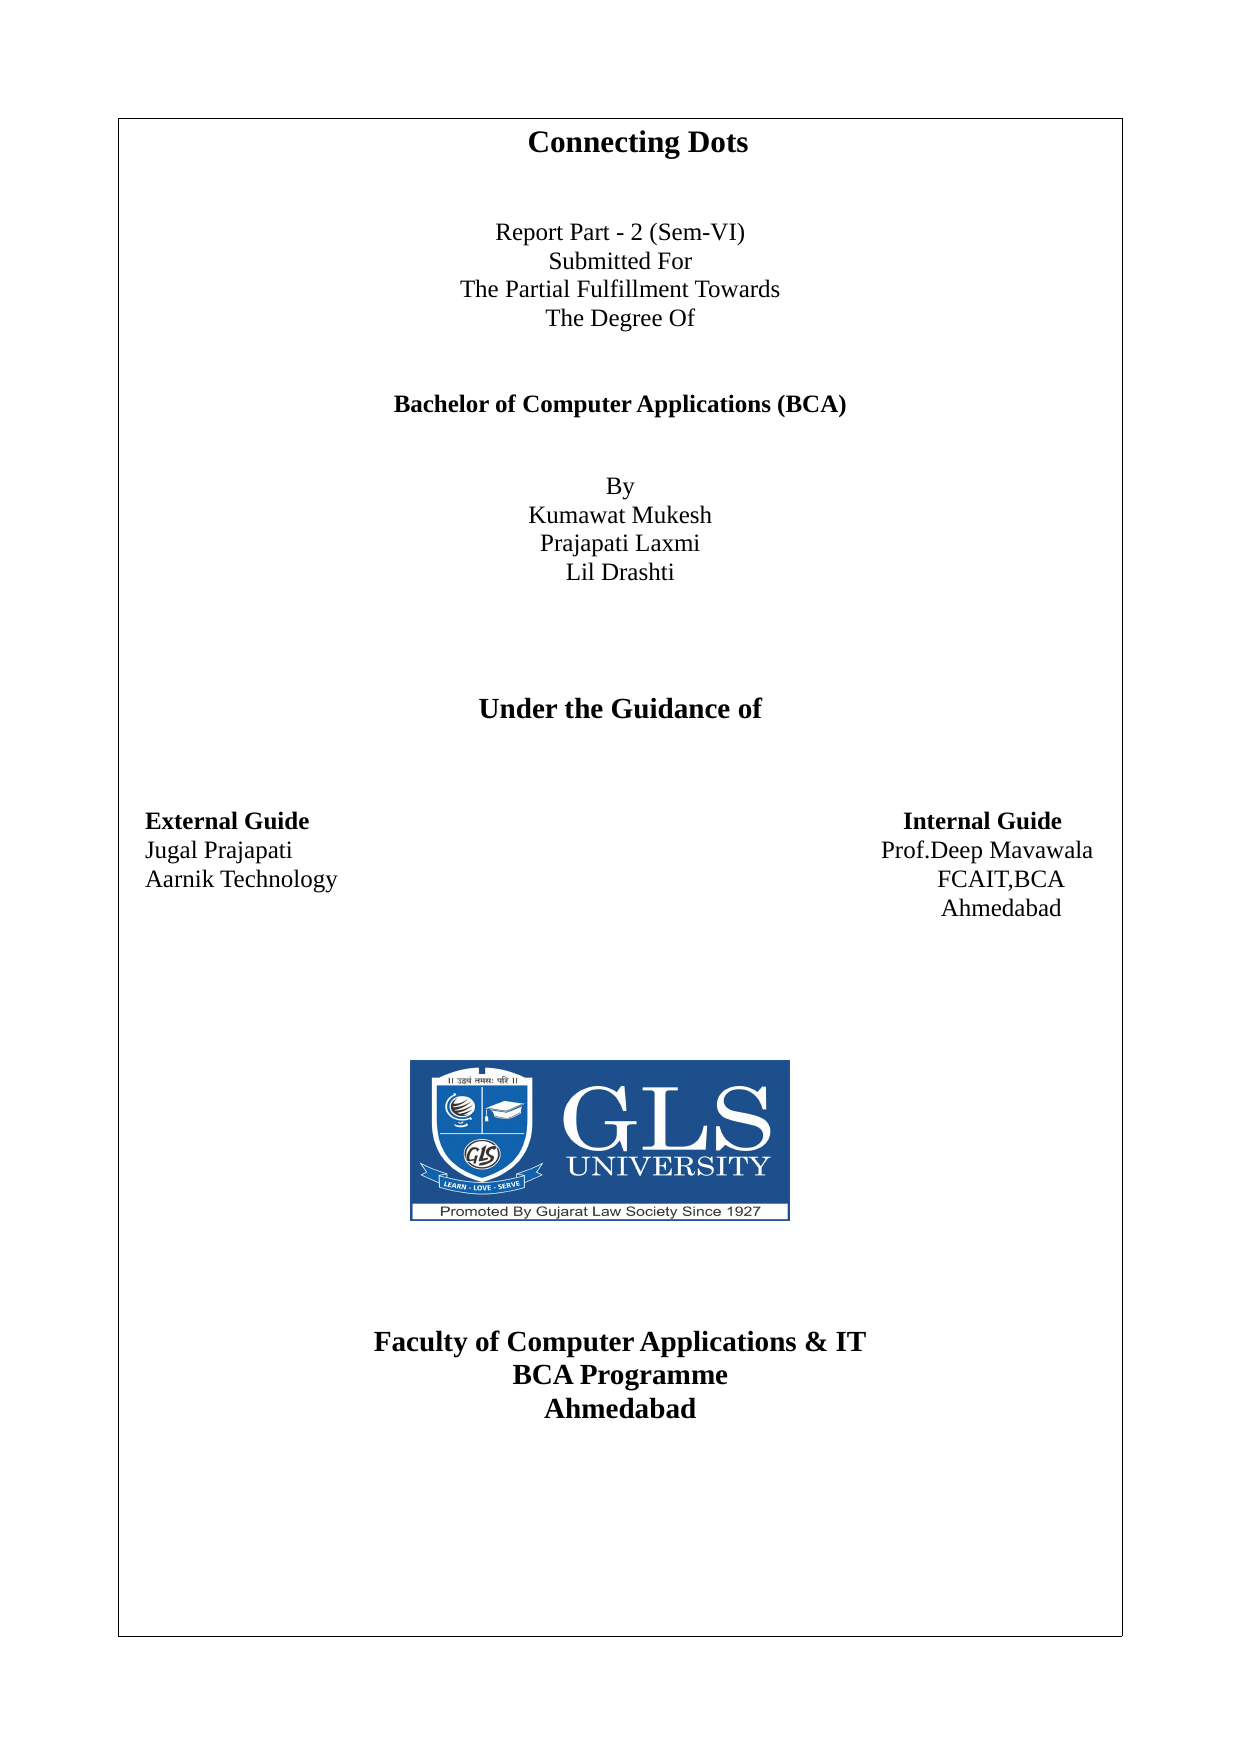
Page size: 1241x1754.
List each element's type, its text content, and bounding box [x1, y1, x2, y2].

text Lil Drashti [145, 557, 1095, 586]
picture [410, 1060, 790, 1221]
text The Partial Fulfillment Towards [145, 274, 1095, 303]
text Bachelor of Computer Applications (BCA) [145, 389, 1095, 418]
text Aarnik Technology FCAIT,BCA [145, 864, 1095, 893]
text Prajapati Laxmi [145, 528, 1095, 557]
text Kumawat Mukesh [145, 500, 1095, 528]
text The Degree Of [145, 303, 1095, 332]
text Faculty of Computer Applications & IT [145, 1324, 1095, 1357]
text Ahmedabad [145, 1391, 1095, 1424]
text Jugal Prajapati Prof.Deep Mavawala [145, 835, 1095, 864]
text Under the Guidance of [145, 691, 1095, 725]
text By [145, 471, 1095, 500]
text BCA Programme [145, 1357, 1095, 1391]
text Connecting Dots [145, 121, 1095, 159]
text Submitted For [145, 246, 1095, 274]
text Ahmedabad [145, 893, 1095, 921]
text Report Part - 2 (Sem-VI) [145, 217, 1095, 246]
text External Guide Internal Guide [145, 806, 1095, 835]
